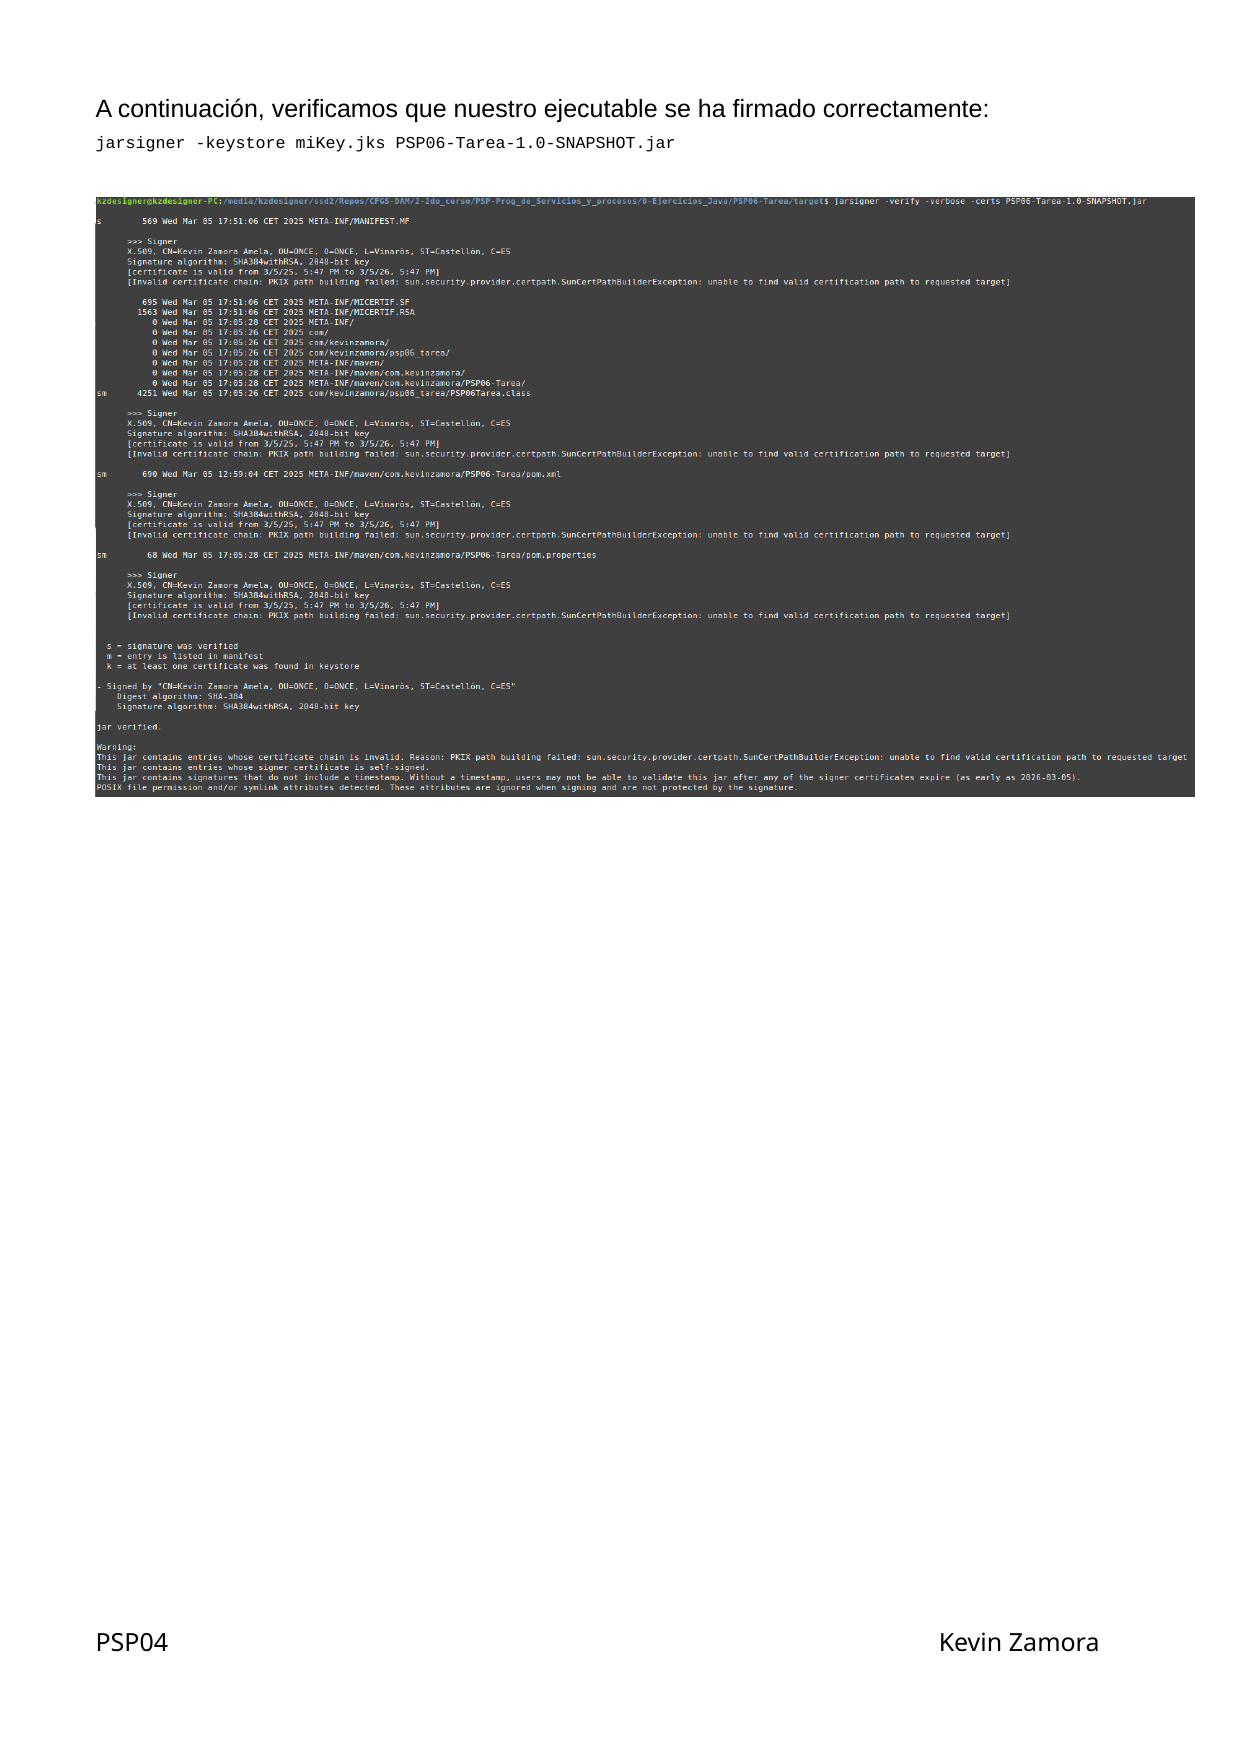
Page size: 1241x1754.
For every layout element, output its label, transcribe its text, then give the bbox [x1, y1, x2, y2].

text A continuación, verificamos que nuestro ejecutable se ha firmado correctamente: [95, 94, 1170, 122]
picture [95, 197, 1195, 797]
text jarsigner -keystore miKey.jks PSP06-Tarea-1.0-SNAPSHOT.jar [95, 134, 1170, 153]
